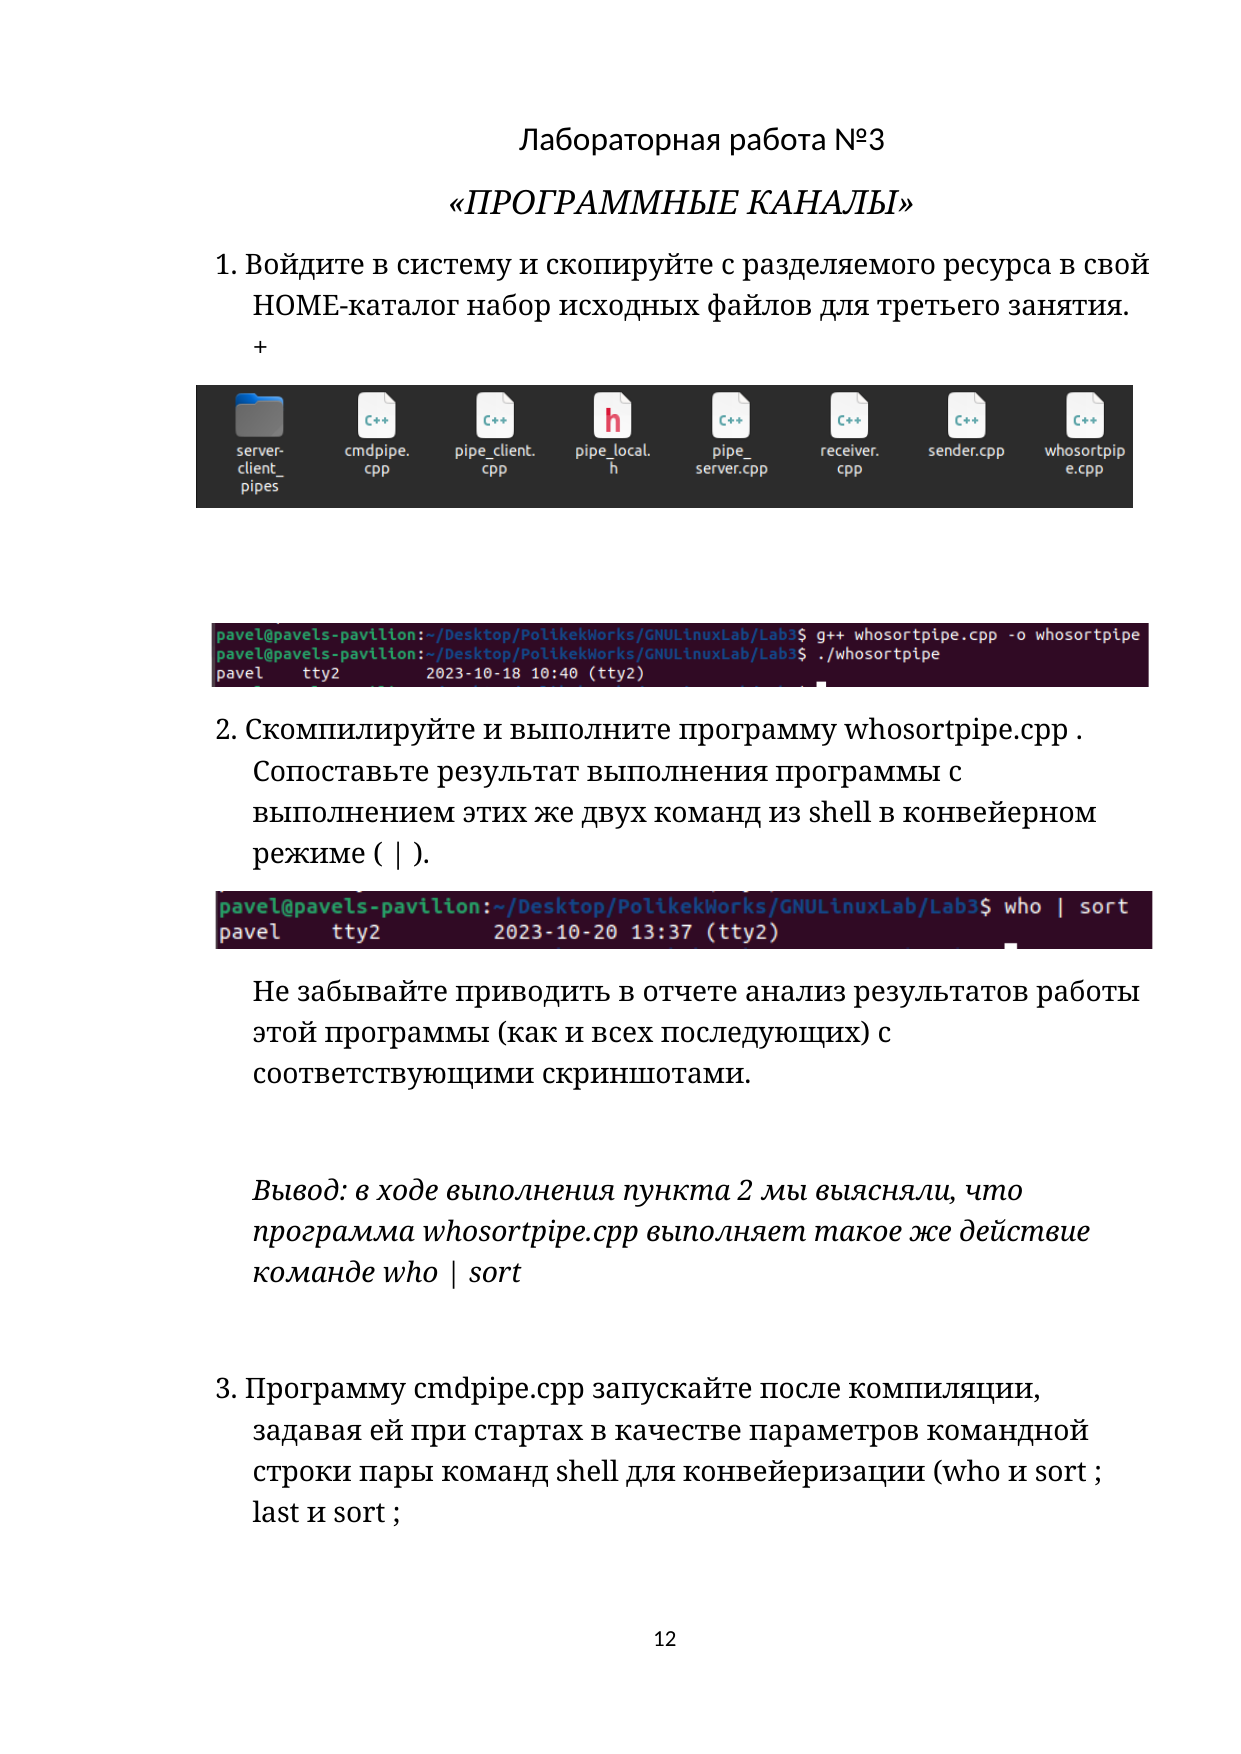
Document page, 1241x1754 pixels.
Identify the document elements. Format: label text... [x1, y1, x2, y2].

text Не забывайте приводить в отчете анализ результатов работы этой программы (как и всех последующих) с соответствующими скриншотами. [215, 949, 1152, 1092]
list «ПРОГРАММНЫЕ КАНАЛЫ» [215, 179, 1152, 224]
text 2. Скомпилируйте и выполните программу whosortpipe.cpp . Сопоставьте результат выполнения программы с выполнением этих же двух команд из shell в конвейерном режиме ( | ). [215, 588, 1152, 872]
picture [196, 385, 1133, 508]
picture [215, 891, 1153, 949]
list Лабораторная работа №3 [215, 118, 1152, 159]
text Вывод: в ходе выполнения пункта 2 мы выясняли, что программа whosortpipe.cpp выполняет такое же действие команде who | sort [215, 1170, 1152, 1291]
picture [211, 623, 1149, 687]
text 3. Программу cmdpipe.cpp запускайте после компиляции, задавая ей при стартах в качестве параметров командной строки пары команд shell для конвейеризации (who и sort ; last и sort ; [215, 1369, 1152, 1531]
text 1. Войдите в систему и скопируйте с разделяемого ресурса в свой HOME-каталог набор исходных файлов для третьего занятия. + [215, 244, 1152, 365]
